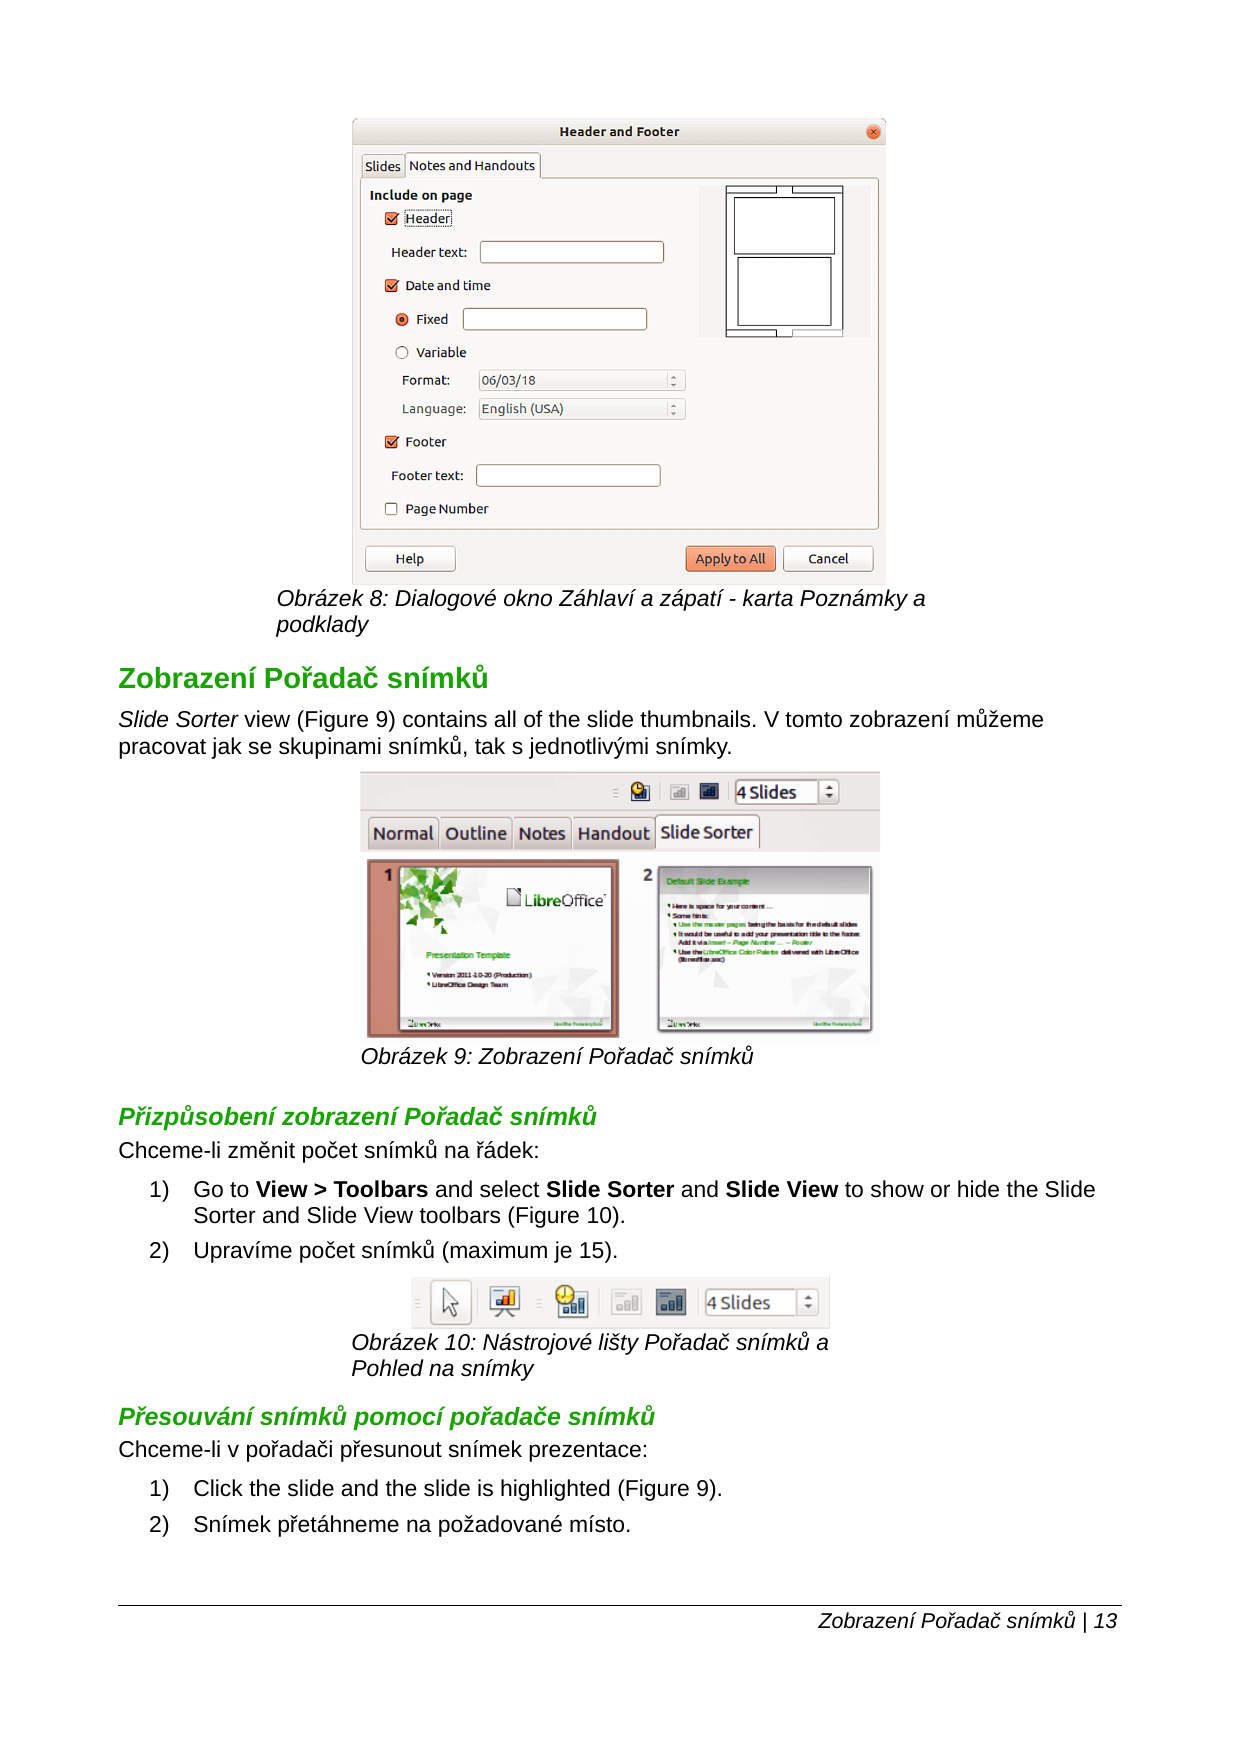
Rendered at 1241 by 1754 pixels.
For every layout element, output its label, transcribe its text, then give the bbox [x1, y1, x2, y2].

list Chceme-li v pořadači přesunout snímek prezentace: [118, 1436, 1122, 1463]
picture [345, 118, 895, 585]
list Upravíme počet snímků (maximum je 15). [169, 1237, 1122, 1263]
text Obrázek 9: Zobrazení Pořadač snímků [360, 1044, 880, 1070]
picture [351, 1275, 889, 1329]
text Obrázek 8: Dialogové okno Záhlaví a zápatí - karta Poznámky a podklady [276, 118, 964, 637]
list Go to View > Toolbars and select Slide Sorter and Slide View to show or hide the Slide Sorter and Slide View toolbars (Figure 10). [169, 1176, 1122, 1228]
list Chceme-li změnit počet snímků na řádek: [118, 1137, 1122, 1163]
subtitle Přesouvání snímků pomocí pořadače snímků [118, 1402, 1122, 1431]
list Snímek přetáhneme na požadované místo. [169, 1511, 1122, 1537]
text Obrázek 10: Nástrojové lišty Pořadač snímků a Pohled na snímky [351, 1329, 889, 1381]
subtitle Zobrazení Pořadač snímků [118, 661, 1122, 695]
picture [360, 771, 880, 1044]
subtitle Přizpůsobení zobrazení Pořadač snímků [118, 1102, 1122, 1131]
text Slide Sorter view (Figure 9) contains all of the slide thumbnails. V tomto zobrazení můžeme pracovat jak se skupinami snímků, tak s jednotlivými snímky. [118, 706, 1122, 759]
list Click the slide and the slide is highlighted (Figure 9). [169, 1475, 1122, 1502]
